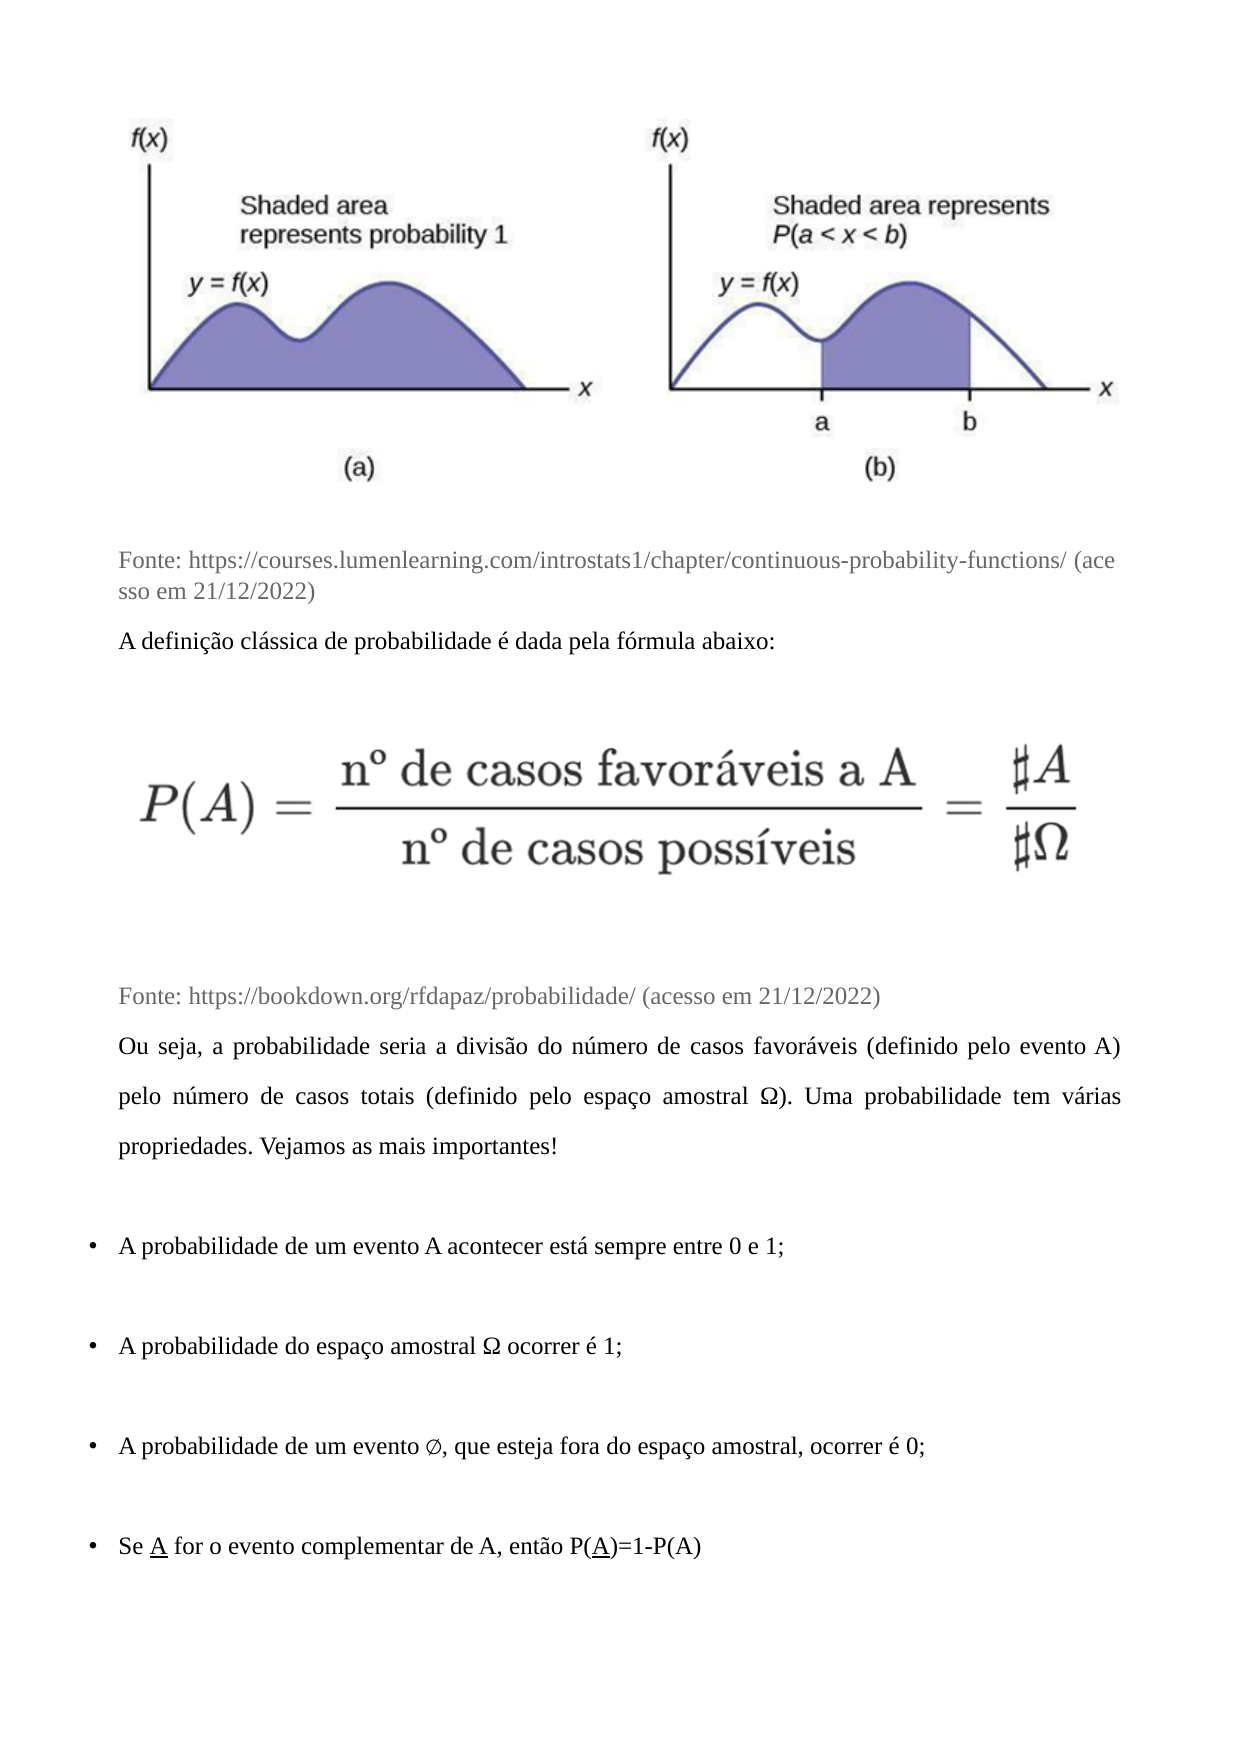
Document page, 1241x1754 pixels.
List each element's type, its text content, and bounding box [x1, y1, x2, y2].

picture [118, 705, 1123, 927]
text Fonte: https://bookdown.org/rfdapaz/probabilidade/ (acesso em 21/12/2022) [118, 979, 1122, 1010]
list A probabilidade do espaço amostral Ω ocorrer é 1; [118, 1310, 1122, 1360]
text Fonte: https://courses.lumenlearning.com/introstats1/chapter/continuous-probability-functions/ (acesso em 21/12/2022) [118, 542, 1122, 605]
text A definição clássica de probabilidade é dada pela fórmula abaixo: [118, 605, 1122, 655]
text Ou seja, a probabilidade seria a divisão do número de casos favoráveis (definido pelo evento A) pelo número de casos totais (definido pelo espaço amostral Ω). Uma probabilidade tem várias propriedades. Vejamos as mais importantes! [118, 1010, 1122, 1160]
picture [118, 118, 1123, 491]
list Se A for o evento complementar de A, então P(A)=1-P(A) [118, 1510, 1122, 1560]
list A probabilidade de um evento ∅, que esteja fora do espaço amostral, ocorrer é 0; [118, 1410, 1122, 1460]
list A probabilidade de um evento A acontecer está sempre entre 0 e 1; [118, 1210, 1122, 1260]
